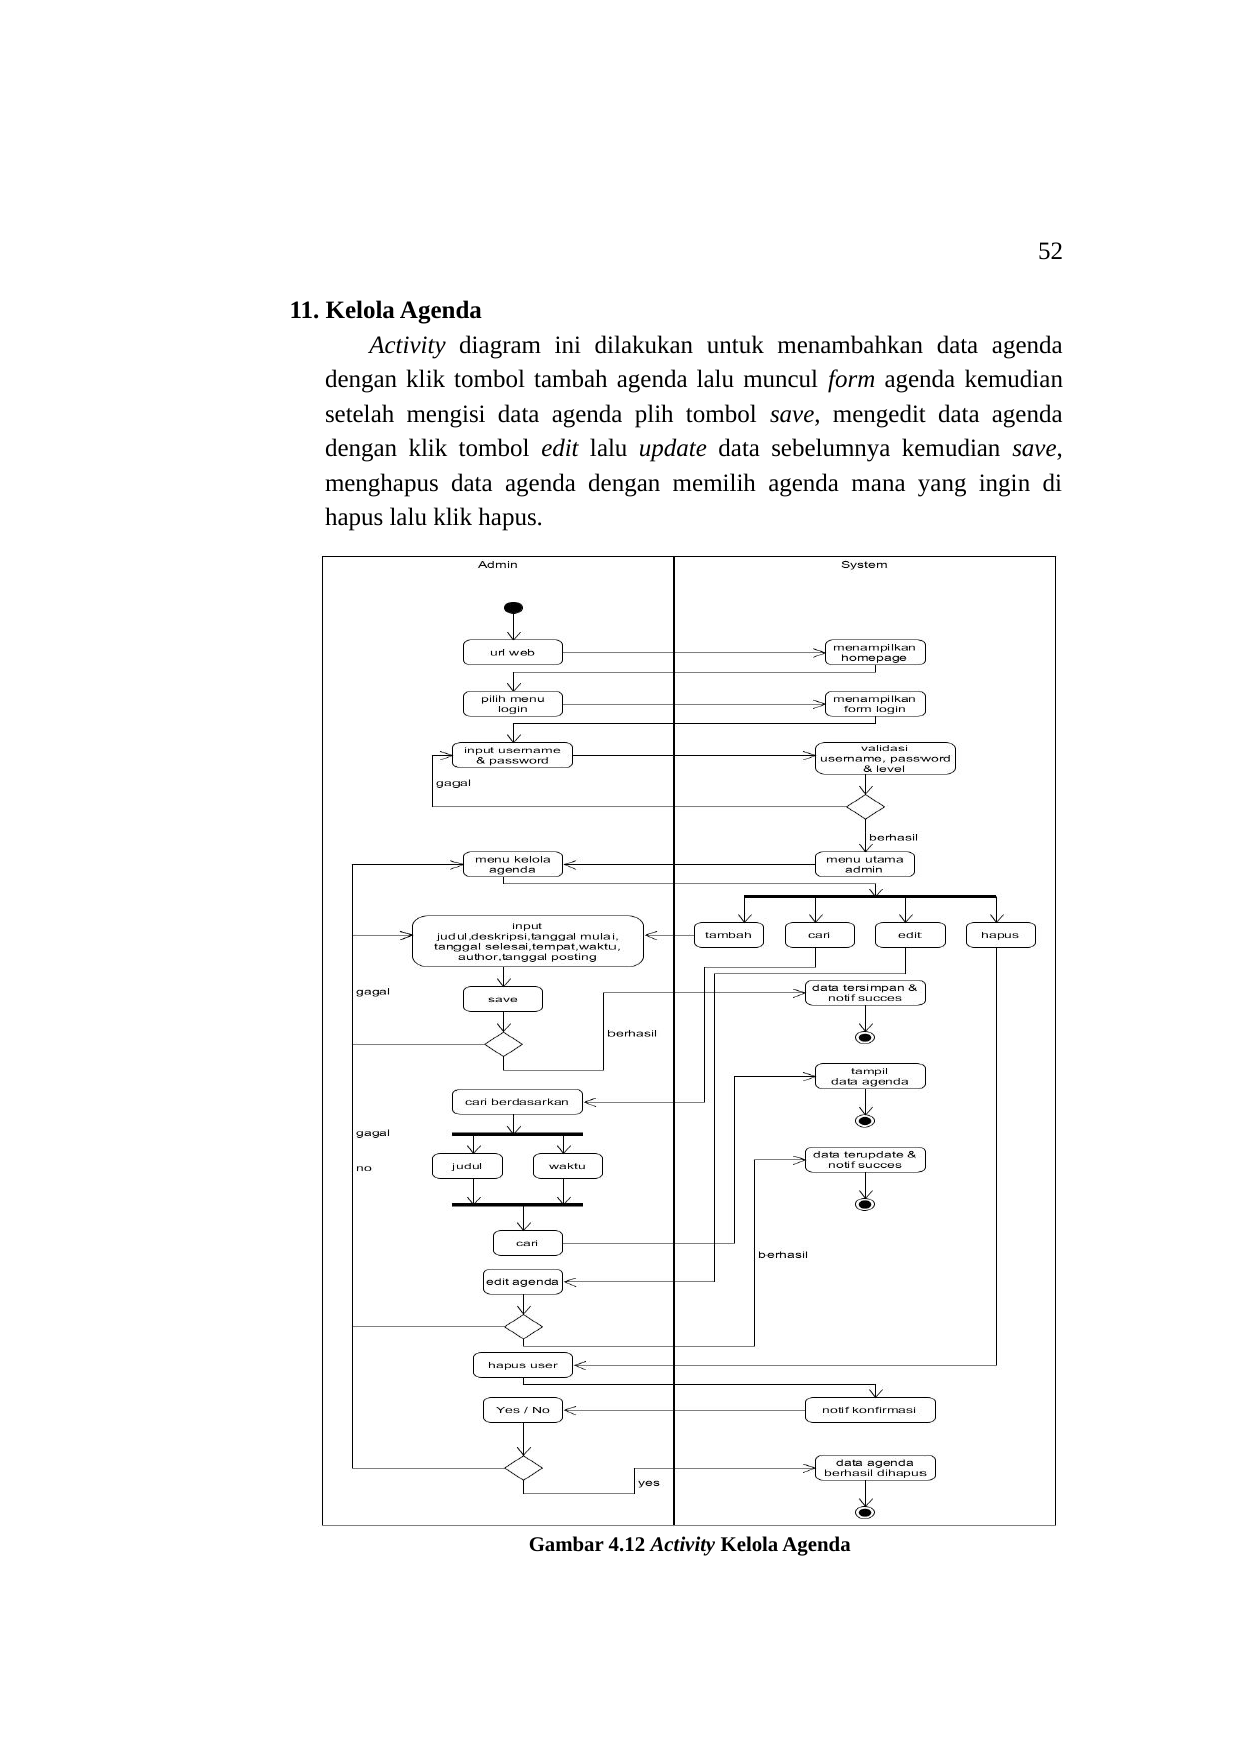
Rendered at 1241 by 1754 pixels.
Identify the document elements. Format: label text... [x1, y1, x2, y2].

text [303, 541, 1076, 553]
picture [302, 553, 1077, 1527]
text Gambar 4.12 Activity Kelola Agenda [303, 1527, 1076, 1556]
text Activity diagram ini dilakukan untuk menambahkan data agenda dengan klik tombol tambah agenda lalu muncul form agenda kemudian setelah mengisi data agenda plih tombol save, mengedit data agenda dengan klik tombol edit lalu update data sebelumnya kemudian save, menghapus data agenda dengan memilih agenda mana yang ingin di hapus lalu klik hapus. [325, 330, 1063, 531]
text 11. Kelola Agenda [289, 295, 1063, 324]
